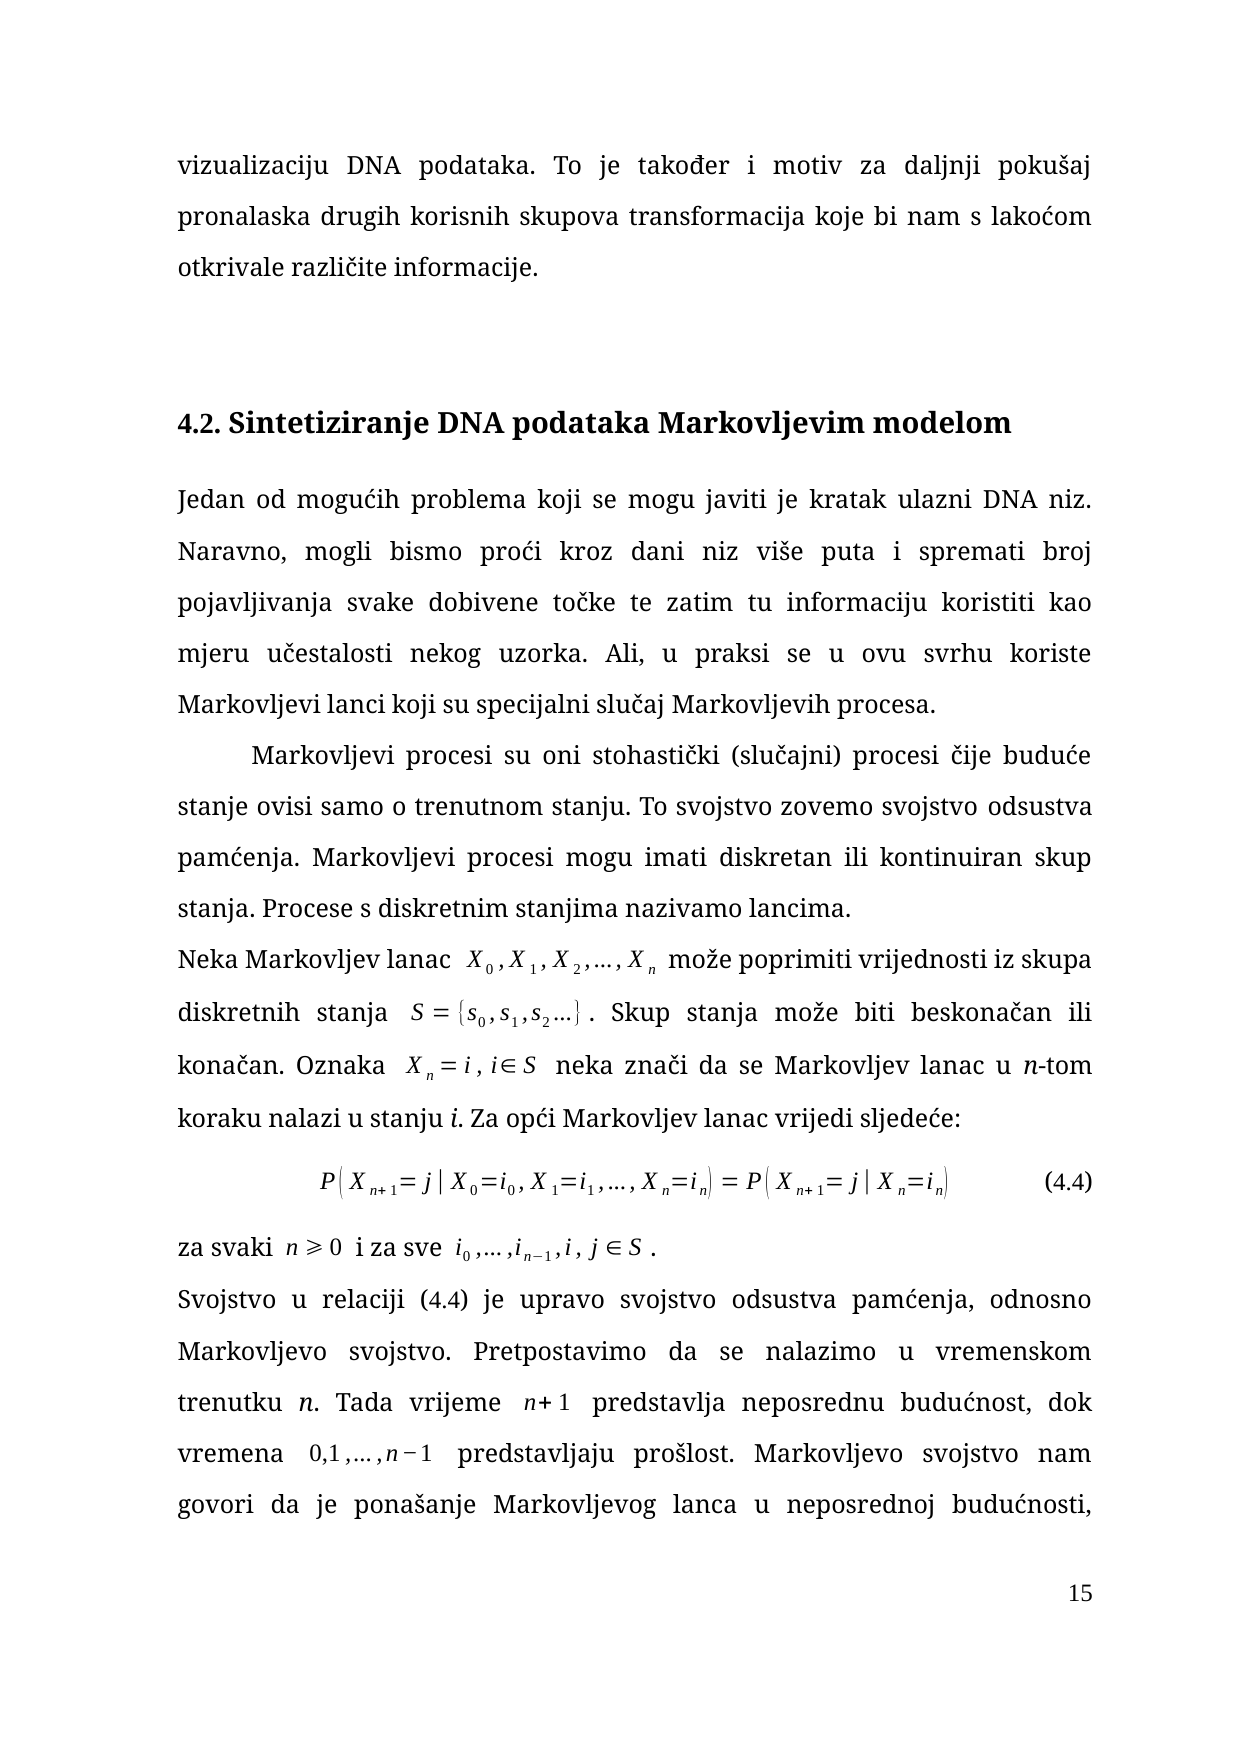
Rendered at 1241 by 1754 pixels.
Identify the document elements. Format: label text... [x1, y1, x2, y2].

text Neka Markovljev lanac može poprimiti vrijednosti iz skupa diskretnih stanja . Skup stanja može biti beskonačan ili konačan. Oznaka neka znači da se Markovljev lanac u n-tom koraku nalazi u stanju i. Za opći Markovljev lanac vrijedi sljedeće: [177, 942, 1093, 1134]
text vizualizaciju DNA podataka. To je također i motiv za daljnji pokušaj pronalaska drugih korisnih skupova transformacija koje bi nam s lakoćom otkrivale različite informacije. [177, 148, 1093, 284]
text (4.4) [177, 1163, 1093, 1201]
text Markovljevi procesi su oni stohastički (slučajni) procesi čije buduće stanje ovisi samo o trenutnom stanju. To svojstvo zovemo svojstvo odsustva pamćenja. Markovljevi procesi mogu imati diskretan ili kontinuiran skup stanja. Procese s diskretnim stanjima nazivamo lancima. [177, 737, 1093, 924]
text Jedan od mogućih problema koji se mogu javiti je kratak ulazni DNA niz. Naravno, mogli bismo proći kroz dani niz više puta i spremati broj pojavljivanja svake dobivene točke te zatim tu informaciju koristiti kao mjeru učestalosti nekog uzorka. Ali, u praksi se u ovu svrhu koriste Markovljevi lanci koji su specijalni slučaj Markovljevih procesa. [177, 482, 1093, 720]
text za svaki i za sve . [177, 1229, 1093, 1265]
subtitle 4.2. Sintetiziranje DNA podataka Markovljevim modelom [177, 403, 1093, 442]
text Svojstvo u relaciji (4.4) je upravo svojstvo odsustva pamćenja, odnosno Markovljevo svojstvo. Pretpostavimo da se nalazimo u vremenskom trenutku n. Tada vrijeme predstavlja neposrednu budućnost, dok vremena predstavljaju prošlost. Markovljevo svojstvo nam govori da je ponašanje Markovljevog lanca u neposrednoj budućnosti, uvjetno na sadašnjost i prošlost, jednako ponašanju Markovljevog lanca u neposrednoj budućnosti, uvjetno samo na sadašnjost. Prijelaz iz stanja i u koraku u stanje j u koraku opisan je prijelaznom vjerojatnošću: [177, 1282, 1093, 1520]
